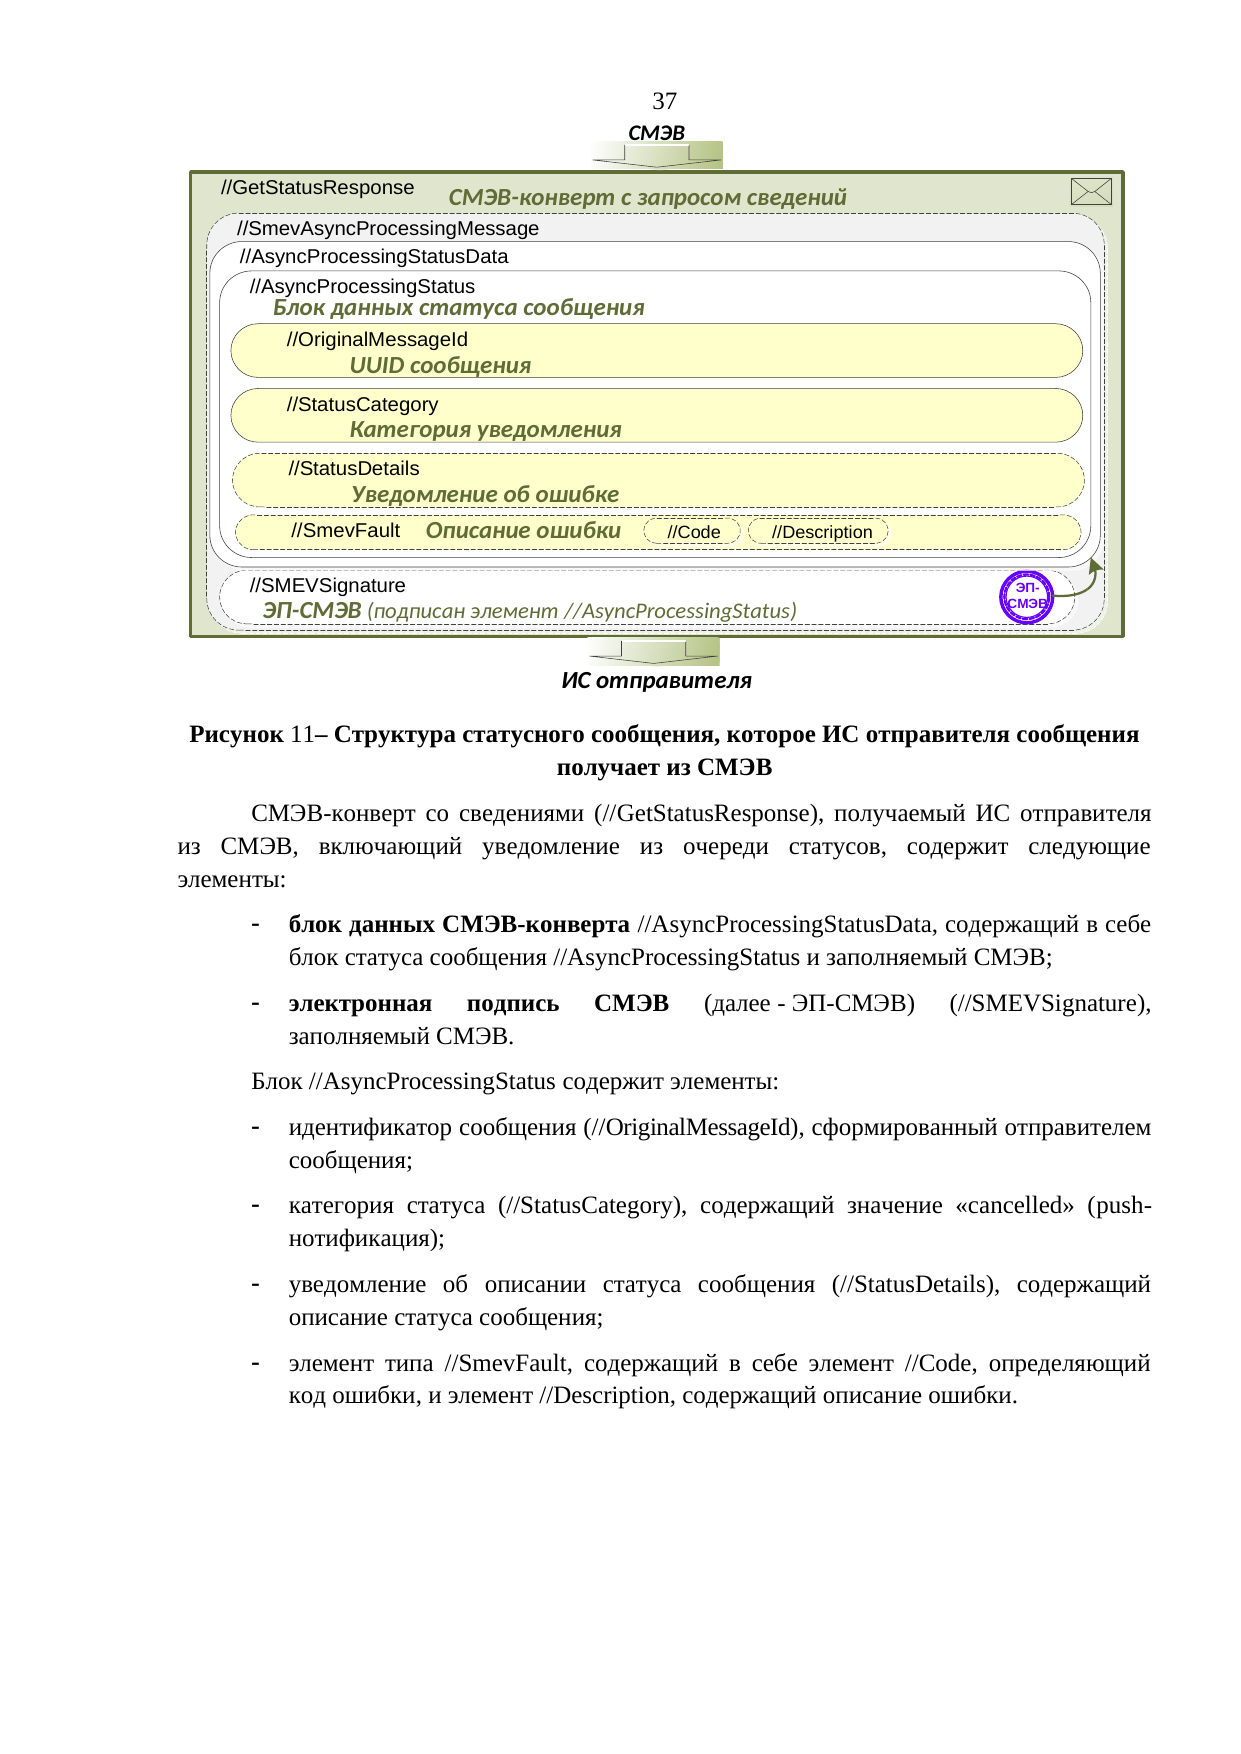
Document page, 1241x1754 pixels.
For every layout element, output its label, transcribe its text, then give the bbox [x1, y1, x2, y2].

text Рисунок 11– Структура статусного сообщения, которое ИС отправителя сообщения получает из СМЭВ [177, 719, 1152, 781]
text СМЭВ-конверт со сведениями (//GetStatusResponse), получаемый ИС отправителя из СМЭВ, включающий уведомление из очереди статусов, содержит следующие элементы: [177, 798, 1152, 893]
list Блок //AsyncProcessingStatus содержит элементы: [251, 1066, 1152, 1095]
list электронная подпись СМЭВ (далее - ЭП-СМЭВ) (//SMEVSignature), заполняемый СМЭВ. [251, 988, 1152, 1050]
list идентификатор сообщения (//OriginalMessageId), сформированный отправителем сообщения; [251, 1112, 1152, 1174]
list уведомление об описании статуса сообщения (//StatusDetails), содержащий описание статуса сообщения; [251, 1269, 1152, 1331]
list категория статуса (//StatusCategory), содержащий значение «сancelled» (push-нотификация); [251, 1191, 1152, 1252]
list элемент типа //SmevFault, содержащий в себе элемент //Code, определяющий код ошибки, и элемент //Description, содержащий описание ошибки. [251, 1348, 1152, 1409]
list блок данных СМЭВ-конверта //AsyncProcessingStatusData, содержащий в себе блок статуса сообщения //AsyncProcessingStatus и заполняемый СМЭВ; [251, 909, 1152, 971]
